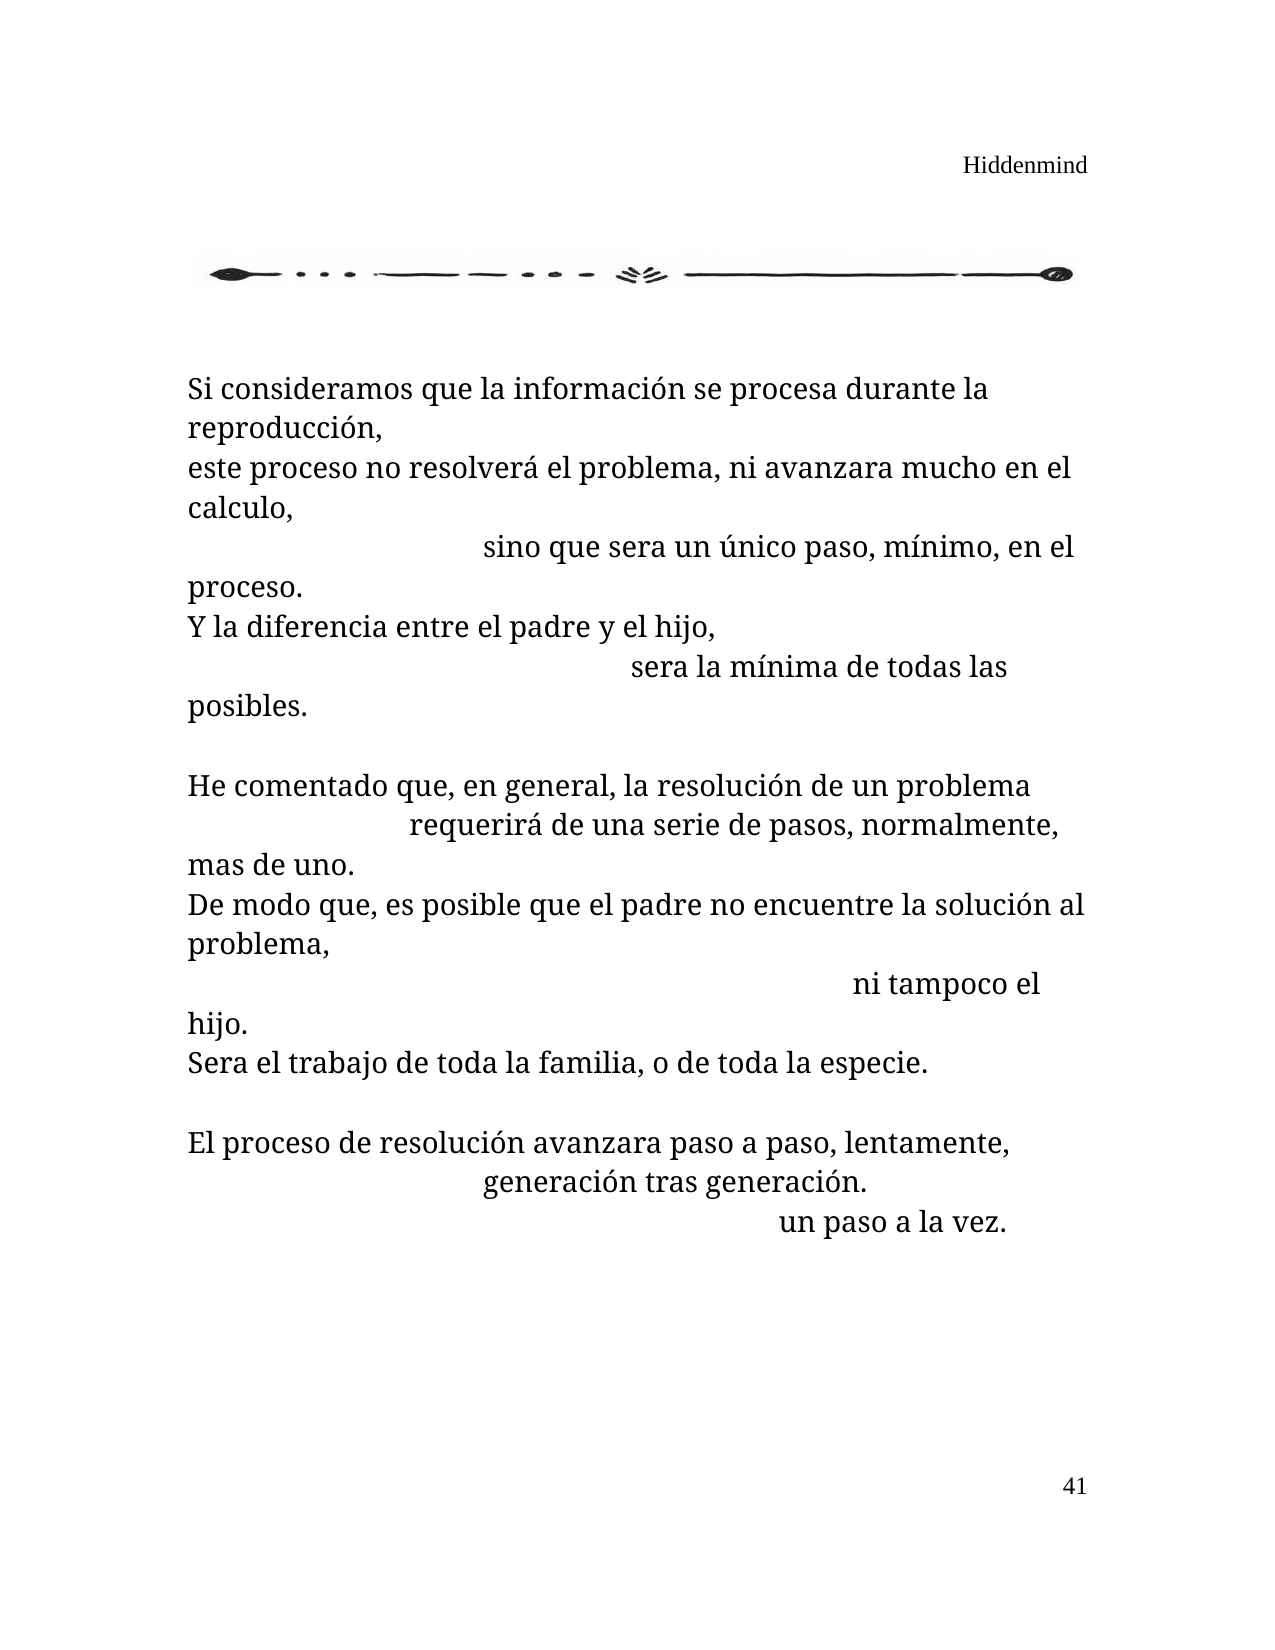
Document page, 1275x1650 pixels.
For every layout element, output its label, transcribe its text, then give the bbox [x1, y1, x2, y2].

text un paso a la vez. [187, 1201, 1087, 1241]
text generación tras generación. [187, 1162, 1087, 1201]
text Y la diferencia entre el padre y el hijo, [187, 606, 1087, 646]
text sera la mínima de todas las posibles. [187, 646, 1087, 725]
text sino que sera un único paso, mínimo, en el proceso. [187, 527, 1087, 606]
text ni tampoco el hijo. [187, 963, 1087, 1043]
text este proceso no resolverá el problema, ni avanzara mucho en el calculo, [187, 447, 1087, 527]
text De modo que, es posible que el padre no encuentre la solución al problema, [187, 884, 1087, 963]
picture [193, 252, 1083, 289]
text requerirá de una serie de pasos, normalmente, mas de uno. [187, 804, 1087, 884]
text Si consideramos que la información se procesa durante la reproducción, [187, 368, 1087, 447]
text He comentado que, en general, la resolución de un problema [187, 765, 1087, 804]
text Sera el trabajo de toda la familia, o de toda la especie. [187, 1043, 1087, 1082]
text El proceso de resolución avanzara paso a paso, lentamente, [187, 1122, 1087, 1162]
